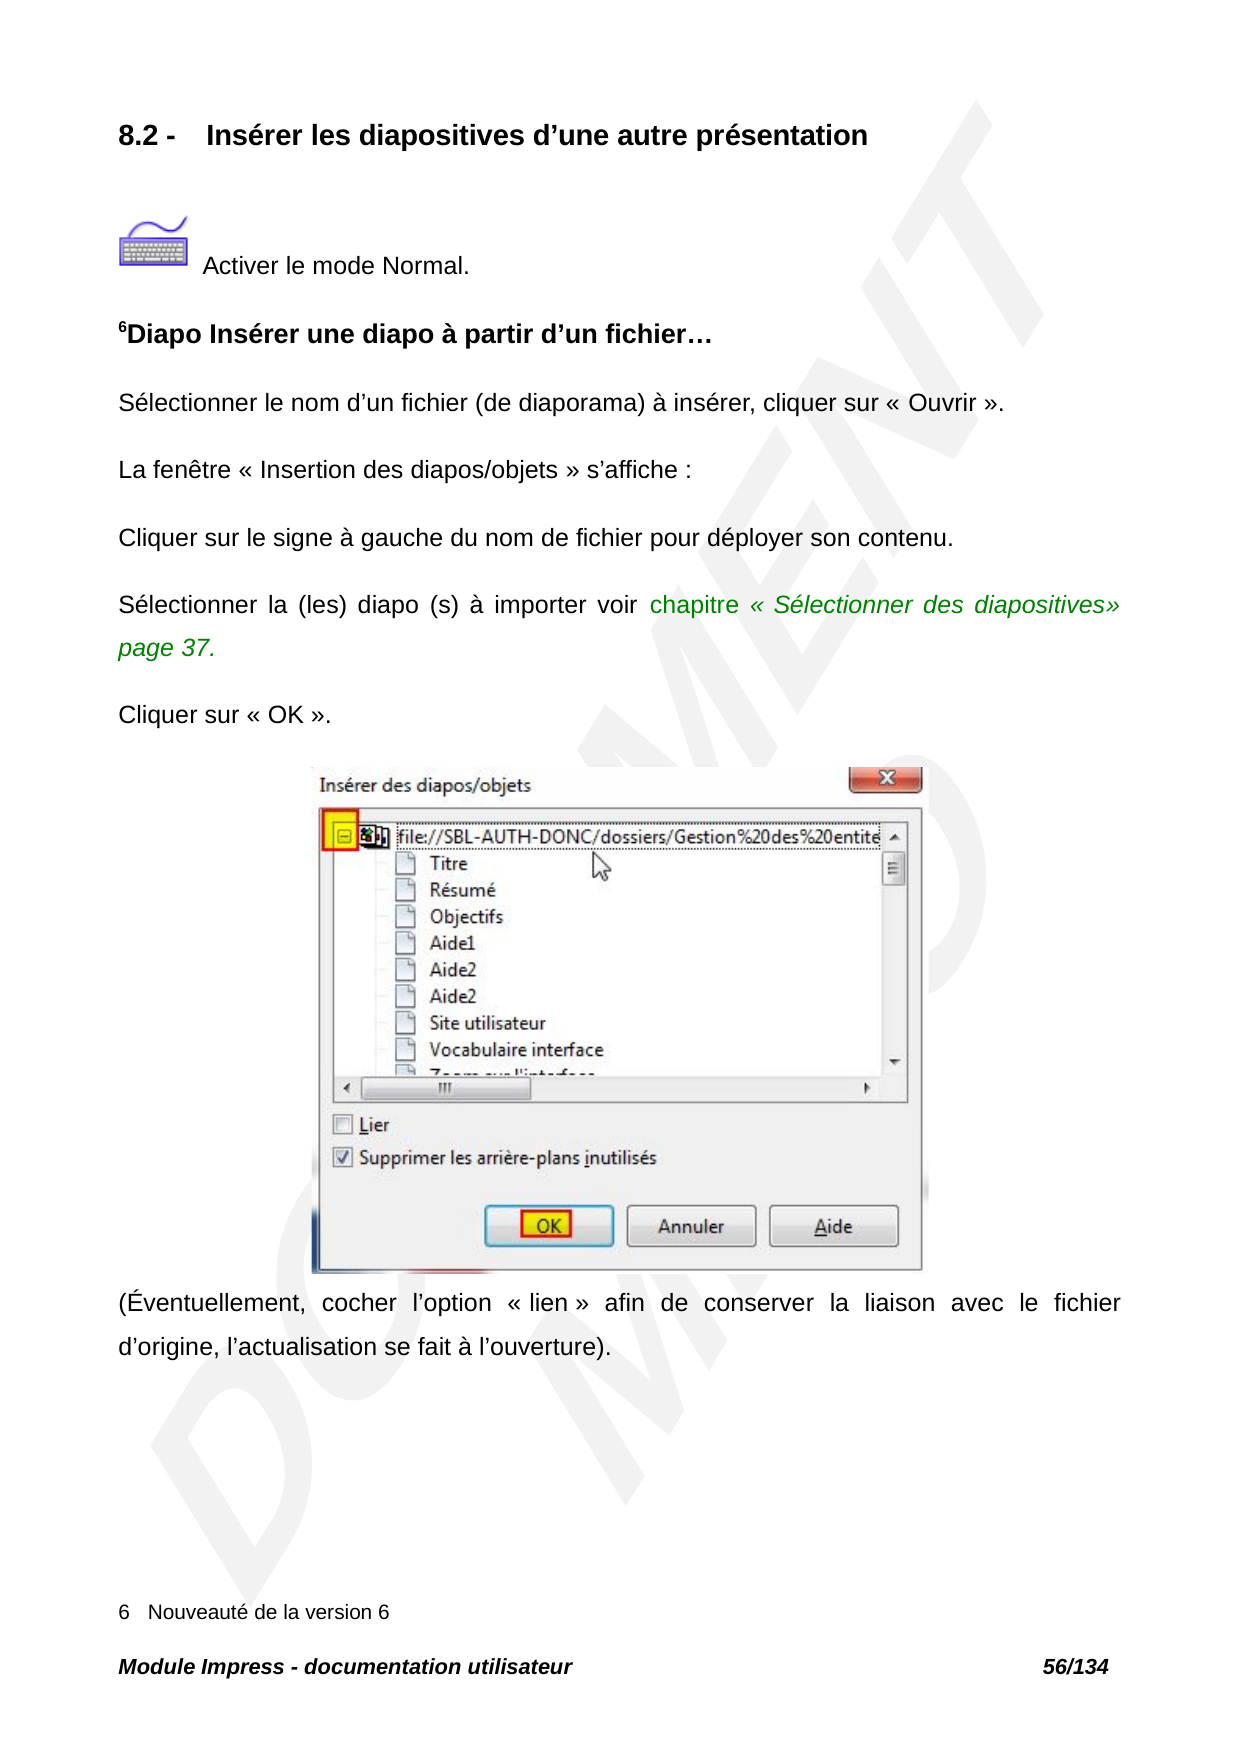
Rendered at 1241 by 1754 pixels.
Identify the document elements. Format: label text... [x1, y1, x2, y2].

picture [115, 205, 191, 280]
text Sélectionner la (les) diapo (s) à importer voir chapitre « Sélectionner des diapositives» page 38. [118, 589, 1122, 662]
text Nouveauté de la version 6 [118, 1600, 1122, 1624]
text Activer le mode Normal. [191, 251, 1122, 280]
text Cliquer sur le signe à gauche du nom de fichier pour déployer son contenu. [118, 522, 1122, 551]
text Cliquer sur « OK ». [118, 700, 1122, 729]
text Sélectionner le nom d’un fichier (de diaporama) à insérer, cliquer sur « Ouvrir ». [118, 388, 1122, 417]
text La fenêtre « Insertion des diapos/objets » s’affiche : [118, 455, 1122, 484]
text (Éventuellement, cocher l’option « lien » afin de conserver la liaison avec le fichier d’origine, l’actualisation se fait à l’ouverture). [118, 767, 1122, 1361]
subtitle Insérer les diapositives d’une autre présentation [118, 118, 1122, 152]
picture [311, 767, 929, 1274]
text Diapo Insérer une diapo à partir d’un fichier… [118, 318, 1122, 349]
